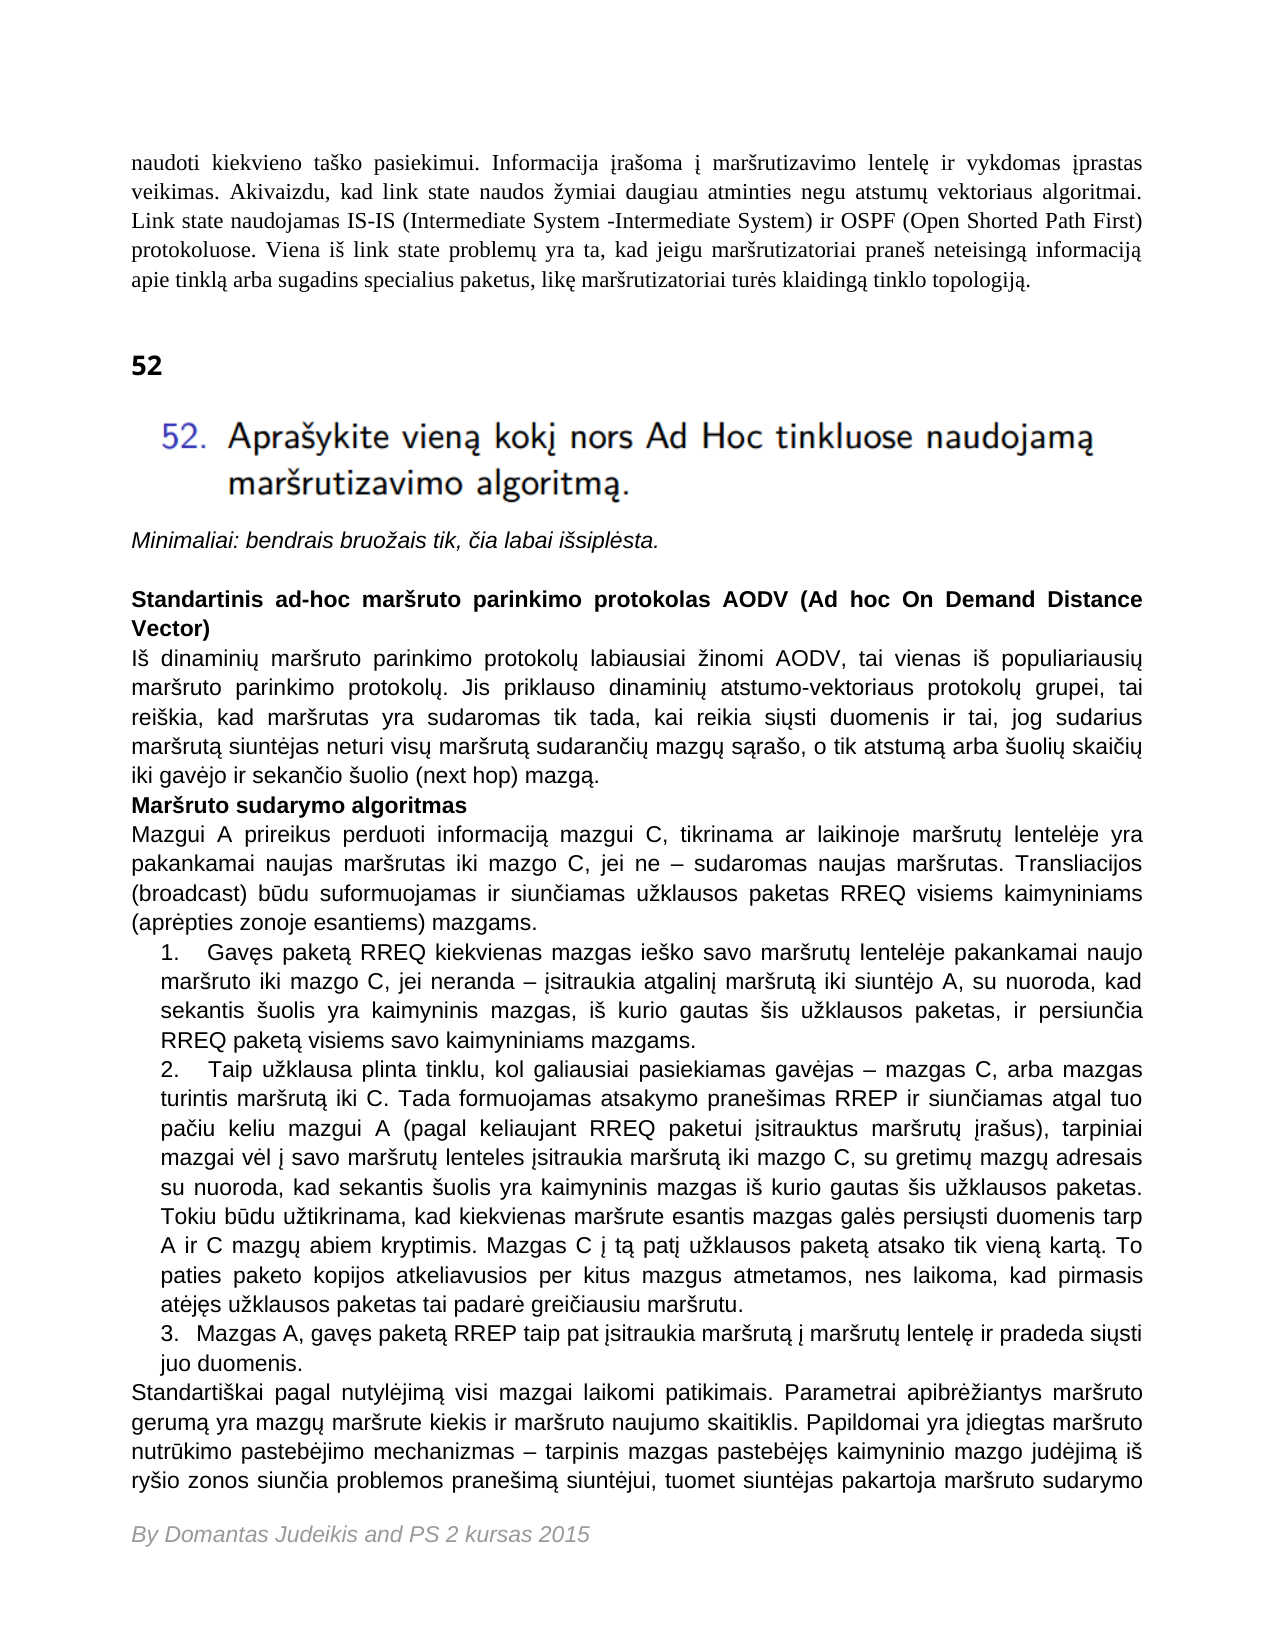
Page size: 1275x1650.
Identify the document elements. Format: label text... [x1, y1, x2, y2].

text 1. Gavęs paketą RREQ kiekvienas mazgas ieško savo maršrutų lentelėje pakankamai naujo maršruto iki mazgo C, jei neranda – įsitraukia atgalinį maršrutą iki siuntėjo A, su nuoroda, kad sekantis šuolis yra kaimyninis mazgas, iš kurio gautas šis užklausos paketas, ir persiunčia RREQ paketą visiems savo kaimyniniams mazgams. [160, 939, 1144, 1053]
text naudoti kiekvieno taško pasiekimui. Informacija įrašoma į maršrutizavimo lentelę ir vykdomas įprastas veikimas. Akivaizdu, kad link state naudos žymiai daugiau atminties negu atstumų vektoriaus algoritmai. Link state naudojamas IS-IS (Intermediate System -Intermediate System) ir OSPF (Open Shorted Path First) protokoluose. Viena iš link state problemų yra ta, kad jeigu maršrutizatoriai praneš neteisingą informaciją apie tinklą arba sugadins specialius paketus, likę maršrutizatoriai turės klaidingą tinklo topologiją. [131, 150, 1144, 292]
text Mazgui A prireikus perduoti informaciją mazgui C, tikrinama ar laikinoje maršrutų lentelėje yra pakankamai naujas maršrutas iki mazgo C, jei ne – sudaromas naujas maršrutas. Transliacijos (broadcast) būdu suformuojamas ir siunčiamas užklausos paketas RREQ visiems kaimyniniams (aprėpties zonoje esantiems) mazgams. [131, 822, 1144, 936]
text Standartiškai pagal nutylėjimą visi mazgai laikomi patikimais. Parametrai apibrėžiantys maršruto gerumą yra mazgų maršrute kiekis ir maršruto naujumo skaitiklis. Papildomai yra įdiegtas maršruto nutrūkimo pastebėjimo mechanizmas – tarpinis mazgas pastebėjęs kaimyninio mazgo judėjimą iš ryšio zonos siunčia problemos pranešimą siuntėjui, tuomet siuntėjas pakartoja maršruto sudarymo [131, 1380, 1144, 1494]
text Minimaliai: bendrais bruožais tik, čia labai išsiplėsta. [131, 528, 1144, 554]
text Standartinis ad-hoc maršruto parinkimo protokolas AODV (Ad hoc On Demand Distance Vector) [131, 587, 1144, 642]
subtitle 52 [131, 346, 1144, 383]
text 2. Taip užklausa plinta tinklu, kol galiausiai pasiekiamas gavėjas – mazgas C, arba mazgas turintis maršrutą iki C. Tada formuojamas atsakymo pranešimas RREP ir siunčiamas atgal tuo pačiu keliu mazgui A (pagal keliaujant RREQ paketui įsitrauktus maršrutų įrašus), tarpiniai mazgai vėl į savo maršrutų lenteles įsitraukia maršrutą iki mazgo C, su gretimų mazgų adresais su nuoroda, kad sekantis šuolis yra kaimyninis mazgas iš kurio gautas šis užklausos paketas. Tokiu būdu užtikrinama, kad kiekvienas maršrute esantis mazgas galės persiųsti duomenis tarp A ir C mazgų abiem kryptimis. Mazgas C į tą patį užklausos paketą atsako tik vieną kartą. To paties paketo kopijos atkeliavusios per kitus mazgus atmetamos, nes laikoma, kad pirmasis atėjęs užklausos paketas tai padarė greičiausiu maršrutu. [160, 1057, 1144, 1317]
picture [150, 407, 1125, 510]
text Iš dinaminių maršruto parinkimo protokolų labiausiai žinomi AODV, tai vienas iš populiariausių maršruto parinkimo protokolų. Jis priklauso dinaminių atstumo-vektoriaus protokolų grupei, tai reiškia, kad maršrutas yra sudaromas tik tada, kai reikia siųsti duomenis ir tai, jog sudarius maršrutą siuntėjas neturi visų maršrutą sudarančių mazgų sąrašo, o tik atstumą arba šuolių skaičių iki gavėjo ir sekančio šuolio (next hop) mazgą. [131, 646, 1144, 789]
text 3. Mazgas A, gavęs paketą RREP taip pat įsitraukia maršrutą į maršrutų lentelę ir pradeda siųsti juo duomenis. [160, 1321, 1144, 1376]
text Maršruto sudarymo algoritmas [131, 792, 1144, 818]
